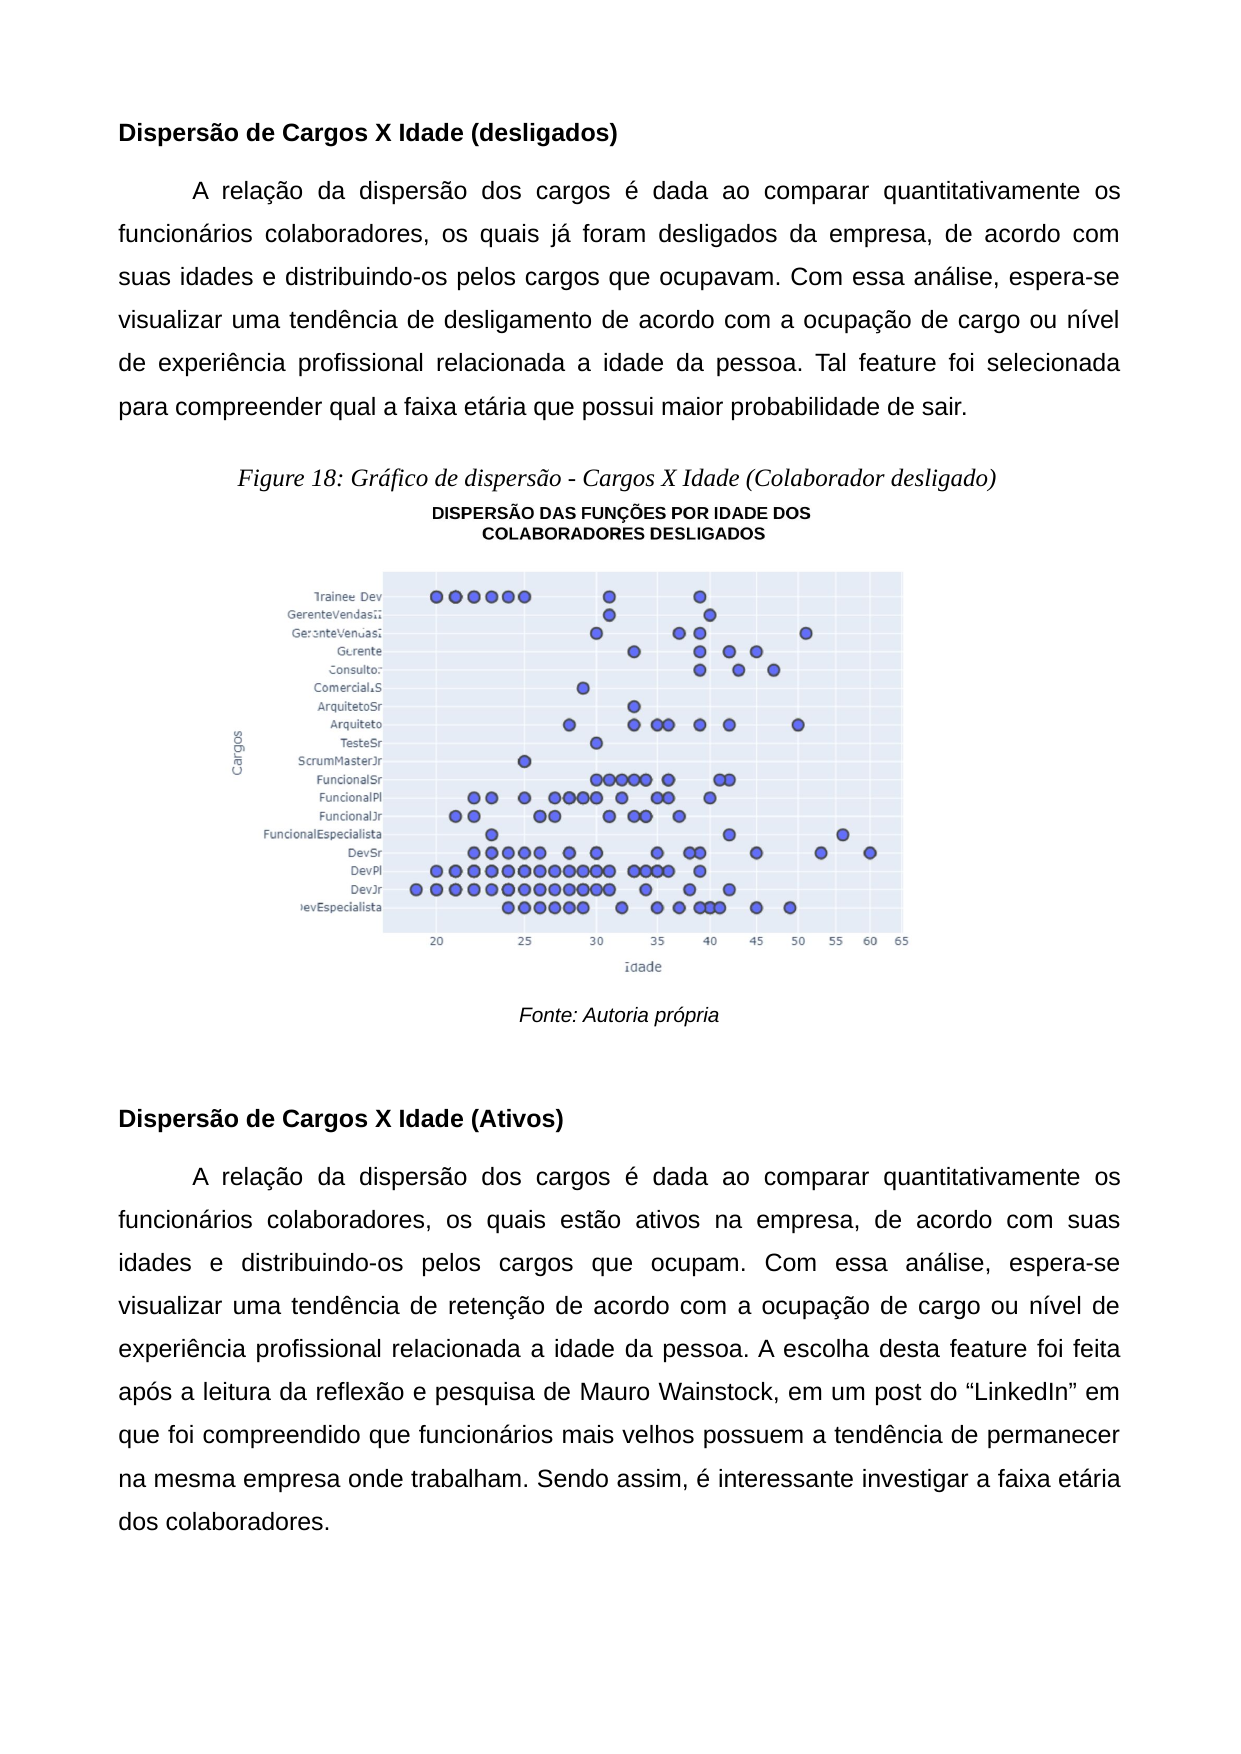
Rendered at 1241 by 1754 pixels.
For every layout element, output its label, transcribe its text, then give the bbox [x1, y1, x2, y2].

text Figure 18: Gráfico de dispersão - Cargos X Idade (Colaborador desligado) [116, 463, 1120, 492]
text Dispersão de Cargos X Idade (Ativos) [118, 1104, 1122, 1133]
text Dispersão de Cargos X Idade (desligados) [118, 118, 1122, 147]
text Fonte: Autoria própria [116, 449, 1122, 1027]
text A relação da dispersão dos cargos é dada ao comparar quantitativamente os funcionários colaboradores, os quais estão ativos na empresa, de acordo com suas idades e distribuindo-os pelos cargos que ocupam. Com essa análise, espera-se visualizar uma tendência de retenção de acordo com a ocupação de cargo ou nível de experiência profissional relacionada a idade da pessoa. A escolha desta feature foi feita após a leitura da reflexão e pesquisa de Mauro Wainstock, em um post do “LinkedIn” em que foi compreendido que funcionários mais velhos possuem a tendência de permanecer na mesma empresa onde trabalham. Sendo assim, é interessante investigar a faixa etária dos colaboradores. [118, 1162, 1122, 1535]
picture [116, 492, 1120, 991]
text A relação da dispersão dos cargos é dada ao comparar quantitativamente os funcionários colaboradores, os quais já foram desligados da empresa, de acordo com suas idades e distribuindo-os pelos cargos que ocupavam. Com essa análise, espera-se visualizar uma tendência de desligamento de acordo com a ocupação de cargo ou nível de experiência profissional relacionada a idade da pessoa. Tal feature foi selecionada para compreender qual a faixa etária que possui maior probabilidade de sair. [118, 176, 1122, 420]
